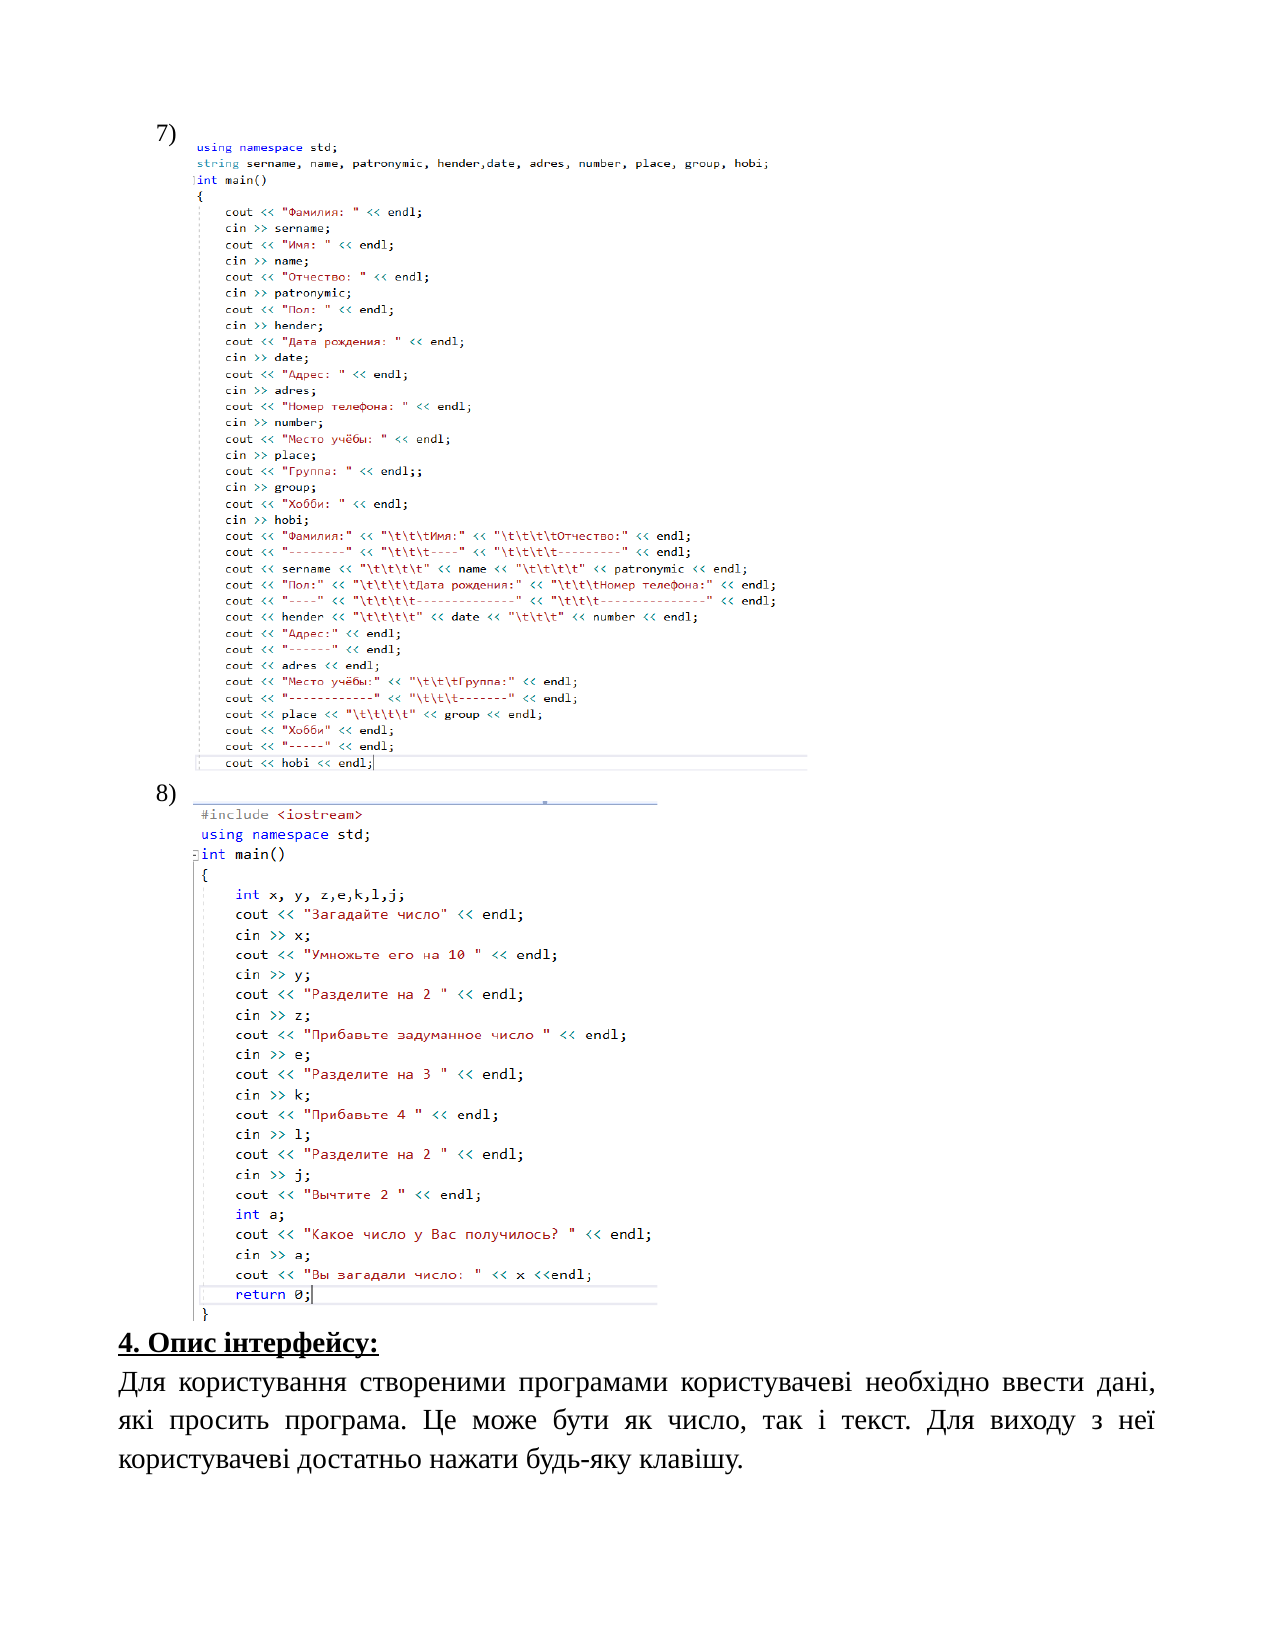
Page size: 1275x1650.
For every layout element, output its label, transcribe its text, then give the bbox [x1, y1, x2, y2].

text 4. Опис інтерфейсу: [118, 1325, 1157, 1359]
text Для користування створеними програмами користувачеві необхідно ввести дані, які просить програма. Це може бути як число, так і текст. Для виходу з неї користувачеві достатньо нажати будь-яку клавішу. [118, 1364, 1157, 1474]
